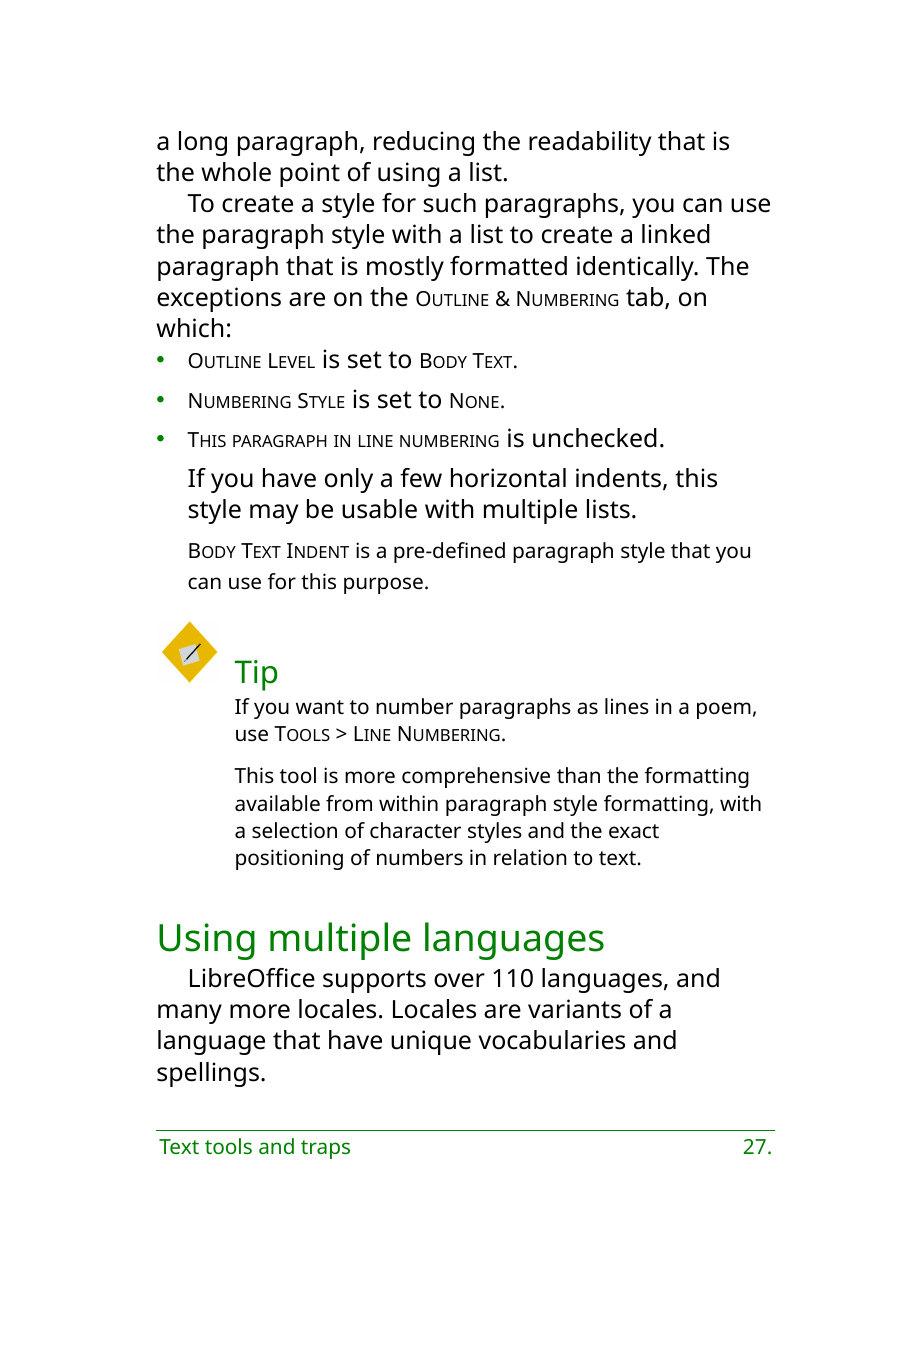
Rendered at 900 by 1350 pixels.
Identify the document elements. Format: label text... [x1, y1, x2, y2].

text This tool is more comprehensive than the formatting available from within paragraph style formatting, with a selection of character styles and the exact positioning of numbers in relation to text. [234, 762, 775, 871]
list Tip [156, 620, 775, 692]
list This paragraph in line numbering is unchecked. [156, 423, 775, 454]
list Numbering Style is set to None. [156, 383, 775, 414]
text Body Text Indent is a pre-defined paragraph style that you can use for this purpose. [187, 533, 775, 596]
list Outline Level is set to Body Text. [156, 344, 775, 375]
text a long paragraph, reducing the readability that is the whole point of using a list. [156, 125, 775, 187]
picture [157, 620, 220, 684]
text To create a style for such paragraphs, you can use the paragraph style with a list to create a linked paragraph that is mostly formatted identically. The exceptions are on the Outline & Numbering tab, on which: [156, 187, 775, 344]
text If you want to number paragraphs as lines in a poem, use Tools > Line Numbering. [234, 692, 775, 747]
text LibreOffice supports over 110 languages, and many more locales. Locales are variants of a language that have unique vocabularies and spellings. [156, 962, 775, 1087]
subtitle Using multiple languages [156, 911, 775, 962]
text If you have only a few horizontal indents, this style may be usable with multiple lists. [187, 462, 775, 525]
